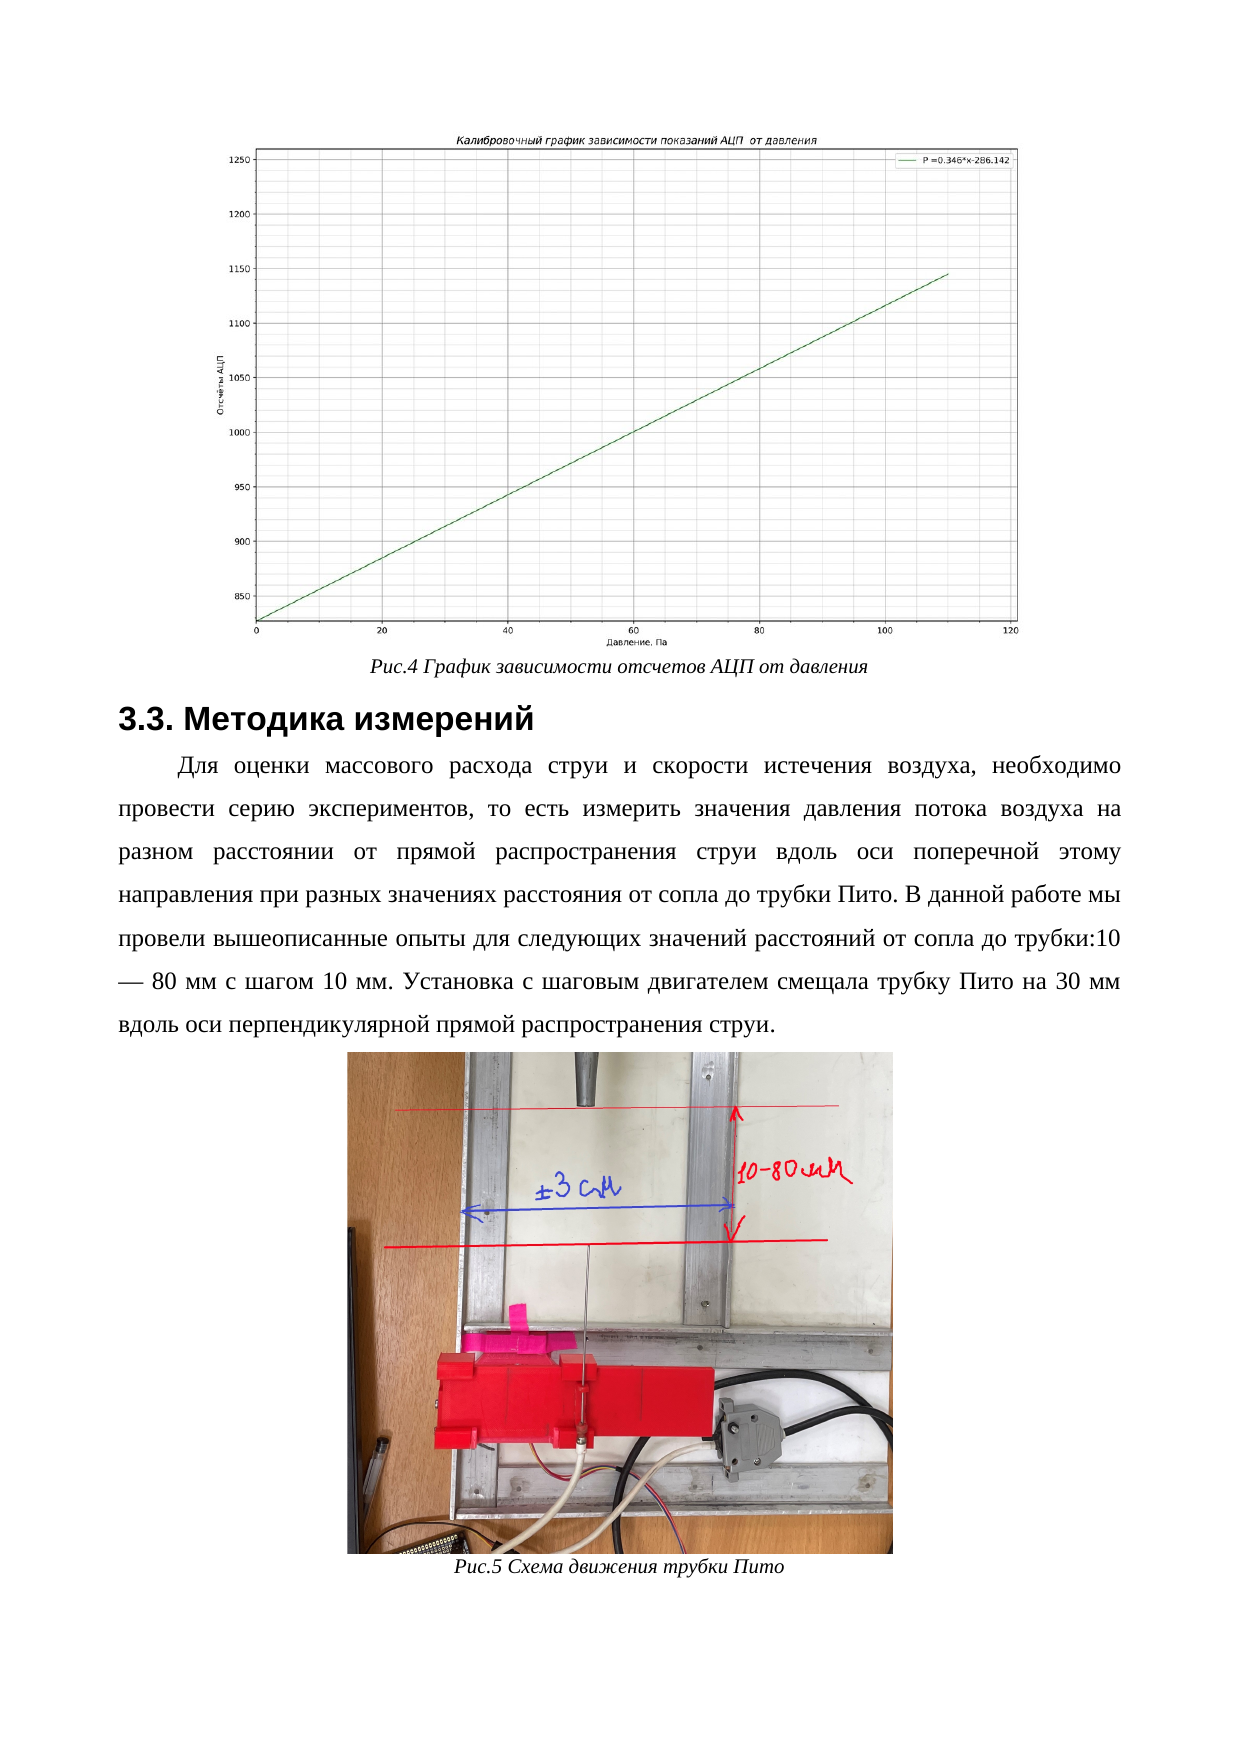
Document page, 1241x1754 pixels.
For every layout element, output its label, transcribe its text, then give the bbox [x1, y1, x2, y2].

subtitle 3.3. Методика измерений [118, 699, 1122, 738]
text Рис.5 Схема движения трубки Пито [118, 1554, 1122, 1578]
text Рис.4 График зависимости отсчетов АЦП от давления [118, 654, 1122, 678]
picture [213, 118, 1027, 649]
picture [347, 1052, 893, 1554]
text Для оценки массового расхода струи и скорости истечения воздуха, необходимо провести серию экспериментов, то есть измерить значения давления потока воздуха на разном расстоянии от прямой распространения струи вдоль оси поперечной этому направления при разных значениях расстояния от сопла до трубки Пито. В данной работе мы провели вышеописанные опыты для следующих значений расстояний от сопла до трубки:10 — 80 мм с шагом 10 мм. Установка с шаговым двигателем смещала трубку Пито на 30 мм вдоль оси перпендикулярной прямой распространения струи. [118, 750, 1122, 1038]
